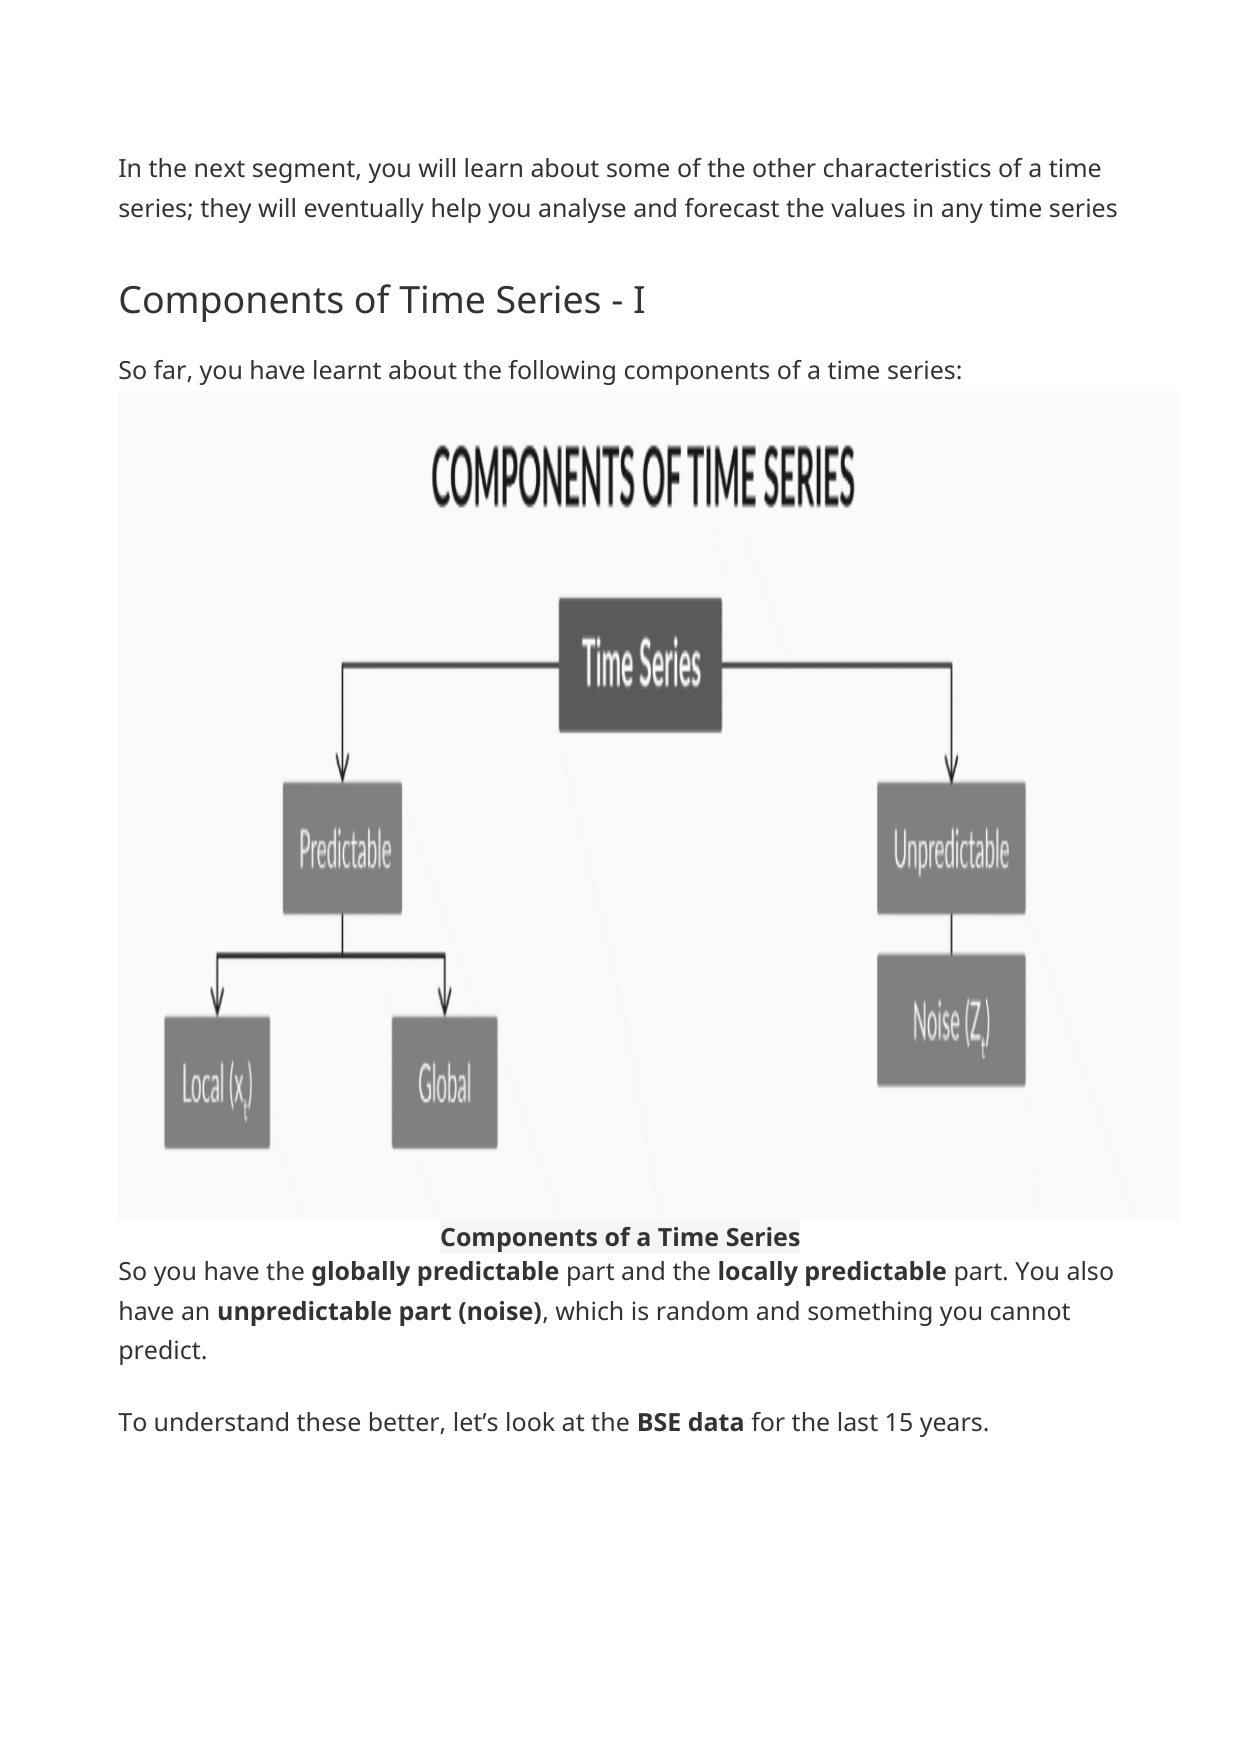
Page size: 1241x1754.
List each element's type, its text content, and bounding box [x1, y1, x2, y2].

text To understand these better, let’s look at the BSE data for the last 15 years. [118, 1404, 1122, 1439]
text So you have the globally predictable part and the locally predictable part. You also have an unpredictable part (noise), which is random and something you cannot predict. [118, 1254, 1122, 1366]
text In the next segment, you will learn about some of the other characteristics of a time series; they will eventually help you analyse and forecast the values in any time series [118, 151, 1122, 224]
text Components of Time Series - I [118, 273, 1122, 324]
text So far, you have learnt about the following components of a time series: [118, 353, 1122, 387]
text Components of a Time Series [118, 1220, 1122, 1254]
